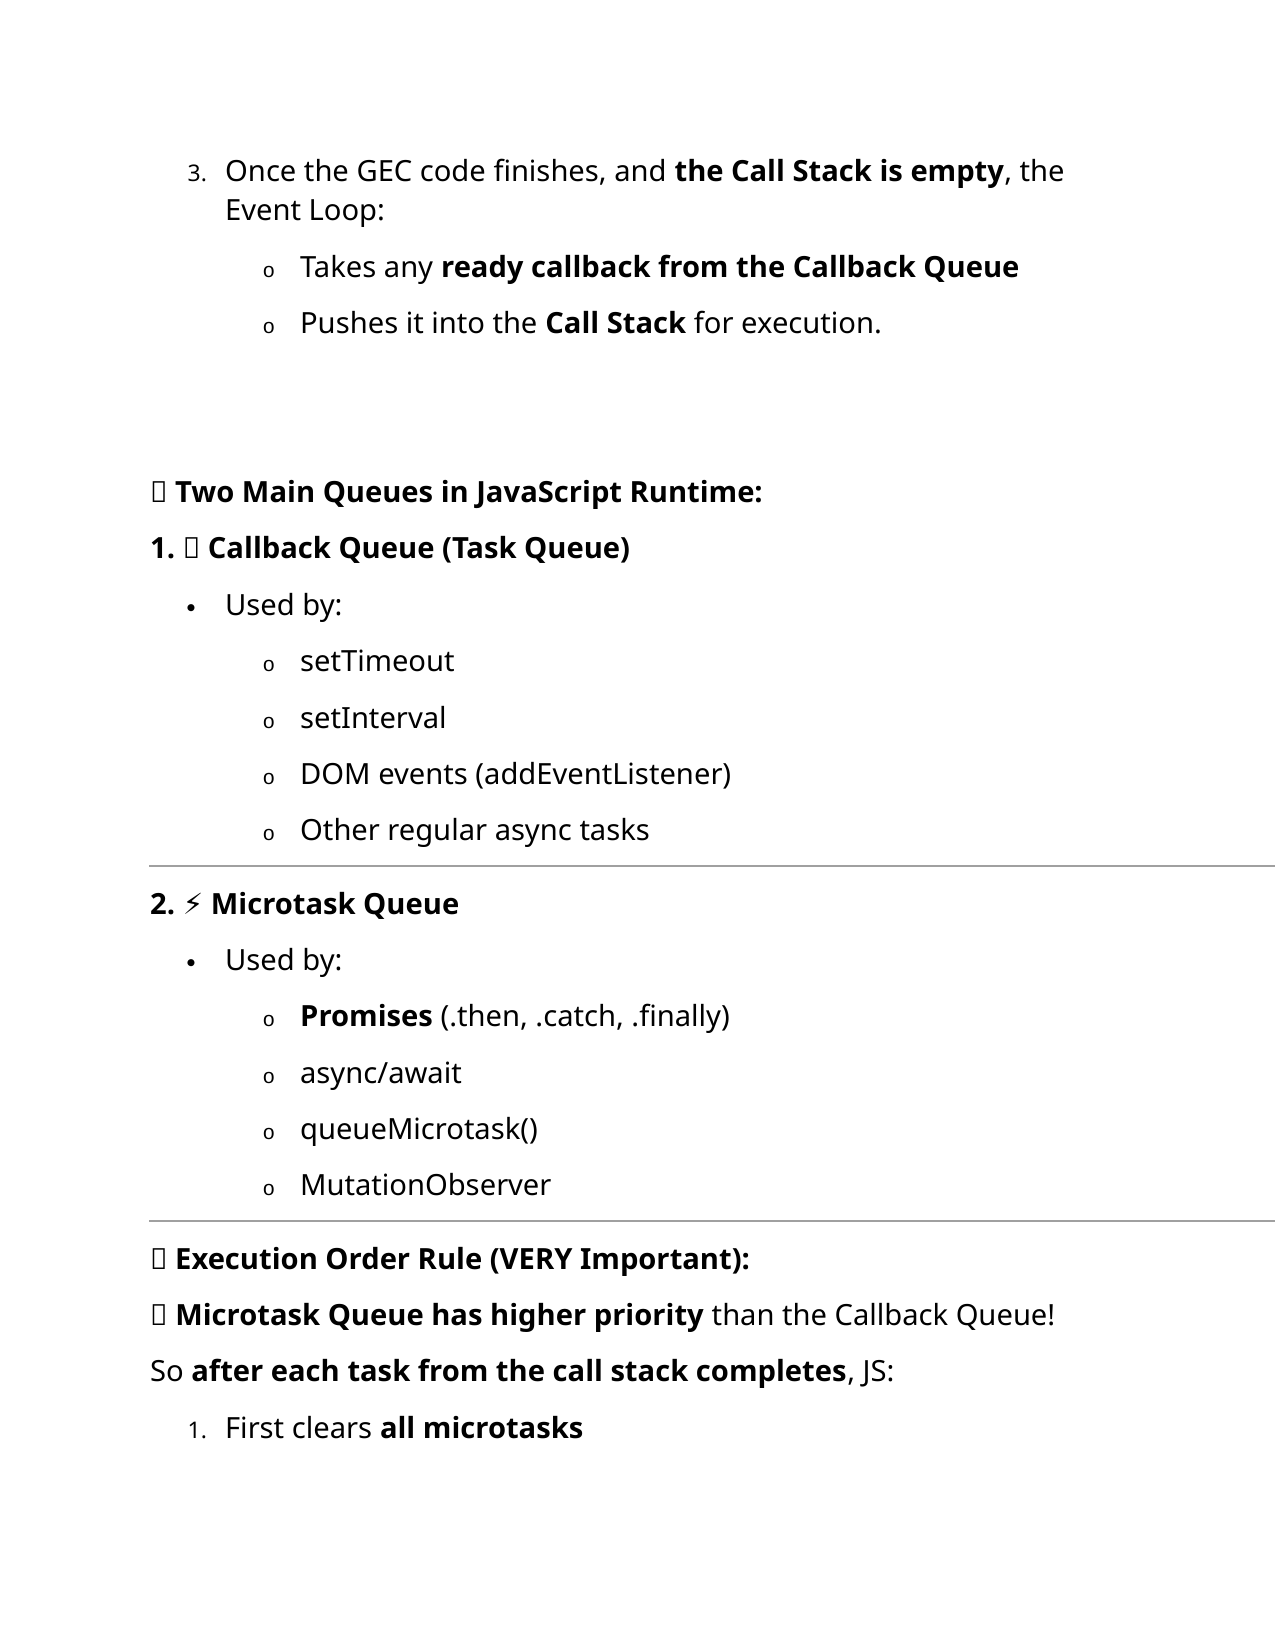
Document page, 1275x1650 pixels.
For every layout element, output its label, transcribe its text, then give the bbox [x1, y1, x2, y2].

list Once the GEC code finishes, and the Call Stack is empty, the Event Loop: [187, 150, 1125, 229]
text 🔁 Two Main Queues in JavaScript Runtime: [150, 471, 1125, 511]
list setTimeout [262, 641, 1125, 680]
list Other regular async tasks [262, 809, 1125, 849]
list queueMicrotask() [262, 1108, 1125, 1148]
list Used by: [187, 939, 1125, 979]
text 💡 Execution Order Rule (VERY Important): [150, 1238, 1125, 1278]
text 1. 🧵 Callback Queue (Task Queue) [150, 528, 1125, 567]
list Promises (.then, .catch, .finally) [262, 996, 1125, 1035]
list Takes any ready callback from the Callback Queue [262, 246, 1125, 286]
list First clears all microtasks [187, 1407, 1125, 1447]
list MutationObserver [262, 1165, 1125, 1204]
list Pushes it into the Call Stack for execution. [262, 302, 1125, 342]
text ✅ Microtask Queue has higher priority than the Callback Queue! [150, 1294, 1125, 1334]
list DOM events (addEventListener) [262, 753, 1125, 793]
text 2. ⚡ Microtask Queue [150, 883, 1125, 923]
list setInterval [262, 697, 1125, 737]
list async/await [262, 1052, 1125, 1092]
list Used by: [187, 584, 1125, 624]
text So after each task from the call stack completes, JS: [150, 1351, 1125, 1390]
